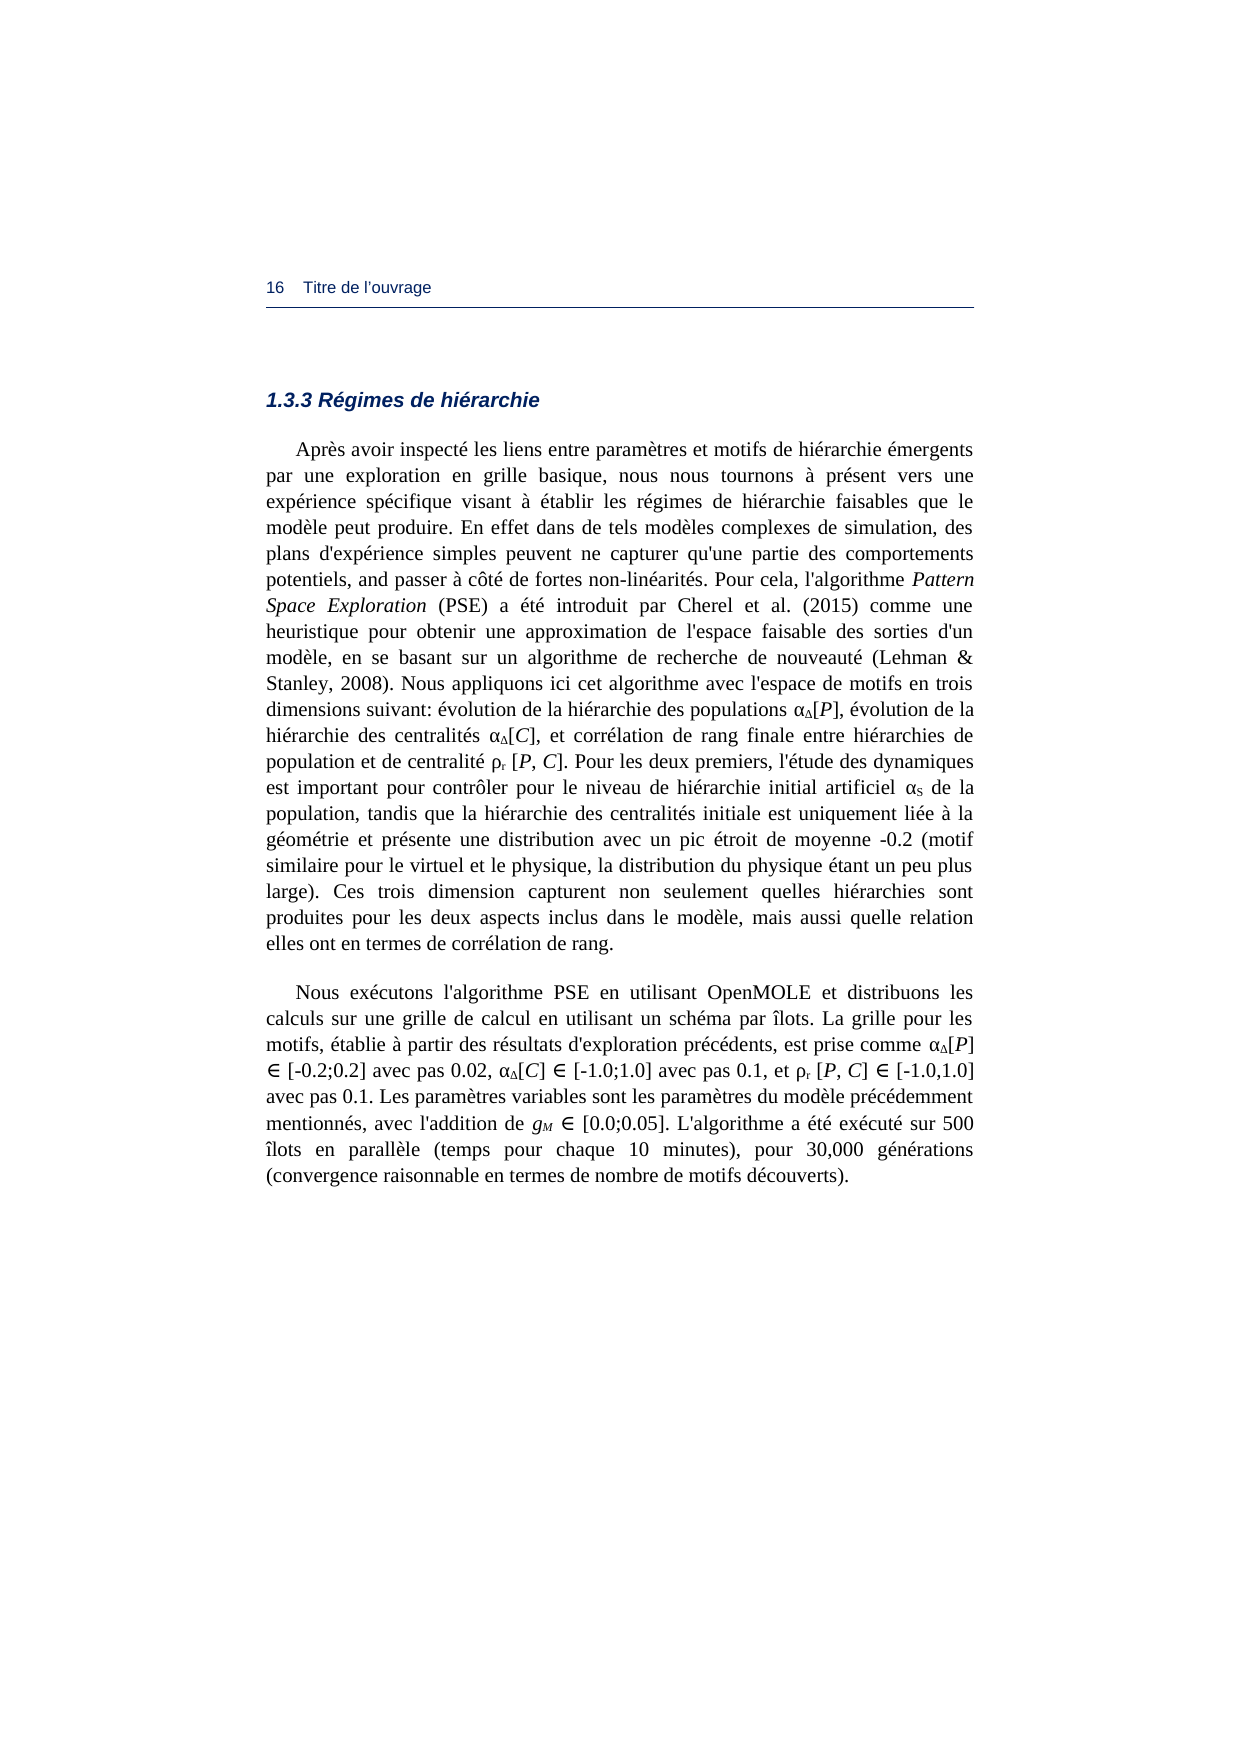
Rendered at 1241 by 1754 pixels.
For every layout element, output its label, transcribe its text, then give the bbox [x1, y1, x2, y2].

text Après avoir inspecté les liens entre paramètres et motifs de hiérarchie émergents par une exploration en grille basique, nous nous tournons à présent vers une expérience spécifique visant à établir les régimes de hiérarchie faisables que le modèle peut produire. En effet dans de tels modèles complexes de simulation, des plans d'expérience simples peuvent ne capturer qu'une partie des comportements potentiels, and passer à côté de fortes non-linéarités. Pour cela, l'algorithme Pattern Space Exploration (PSE) a été introduit par Cherel et al. (2015) comme une heuristique pour obtenir une approximation de l'espace faisable des sorties d'un modèle, en se basant sur un algorithme de recherche de nouveauté (Lehman & Stanley, 2008). Nous appliquons ici cet algorithme avec l'espace de motifs en trois dimensions suivant: évolution de la hiérarchie des populations αΔ[P], évolution de la hiérarchie des centralités αΔ[C], et corrélation de rang finale entre hiérarchies de population et de centralité ρr [P, C]. Pour les deux premiers, l'étude des dynamiques est important pour contrôler pour le niveau de hiérarchie initial artificiel αS de la population, tandis que la hiérarchie des centralités initiale est uniquement liée à la géométrie et présente une distribution avec un pic étroit de moyenne -0.2 (motif similaire pour le virtuel et le physique, la distribution du physique étant un peu plus large). Ces trois dimension capturent non seulement quelles hiérarchies sont produites pour les deux aspects inclus dans le modèle, mais aussi quelle relation elles ont en termes de corrélation de rang. [266, 434, 974, 955]
text Nous exécutons l'algorithme PSE en utilisant OpenMOLE et distribuons les calculs sur une grille de calcul en utilisant un schéma par îlots. La grille pour les motifs, établie à partir des résultats d'exploration précédents, est prise comme αΔ[P] ∈ [-0.2;0.2] avec pas 0.02, αΔ[C] ∈ [-1.0;1.0] avec pas 0.1, et ρr [P, C] ∈ [-1.0,1.0] avec pas 0.1. Les paramètres variables sont les paramètres du modèle précédemment mentionnés, avec l'addition de gM ∈ [0.0;0.05]. L'algorithme a été exécuté sur 500 îlots en parallèle (temps pour chaque 10 minutes), pour 30,000 générations (convergence raisonnable en termes de nombre de motifs découverts). [266, 978, 974, 1187]
subtitle 1.3.3 Régimes de hiérarchie [266, 386, 974, 412]
